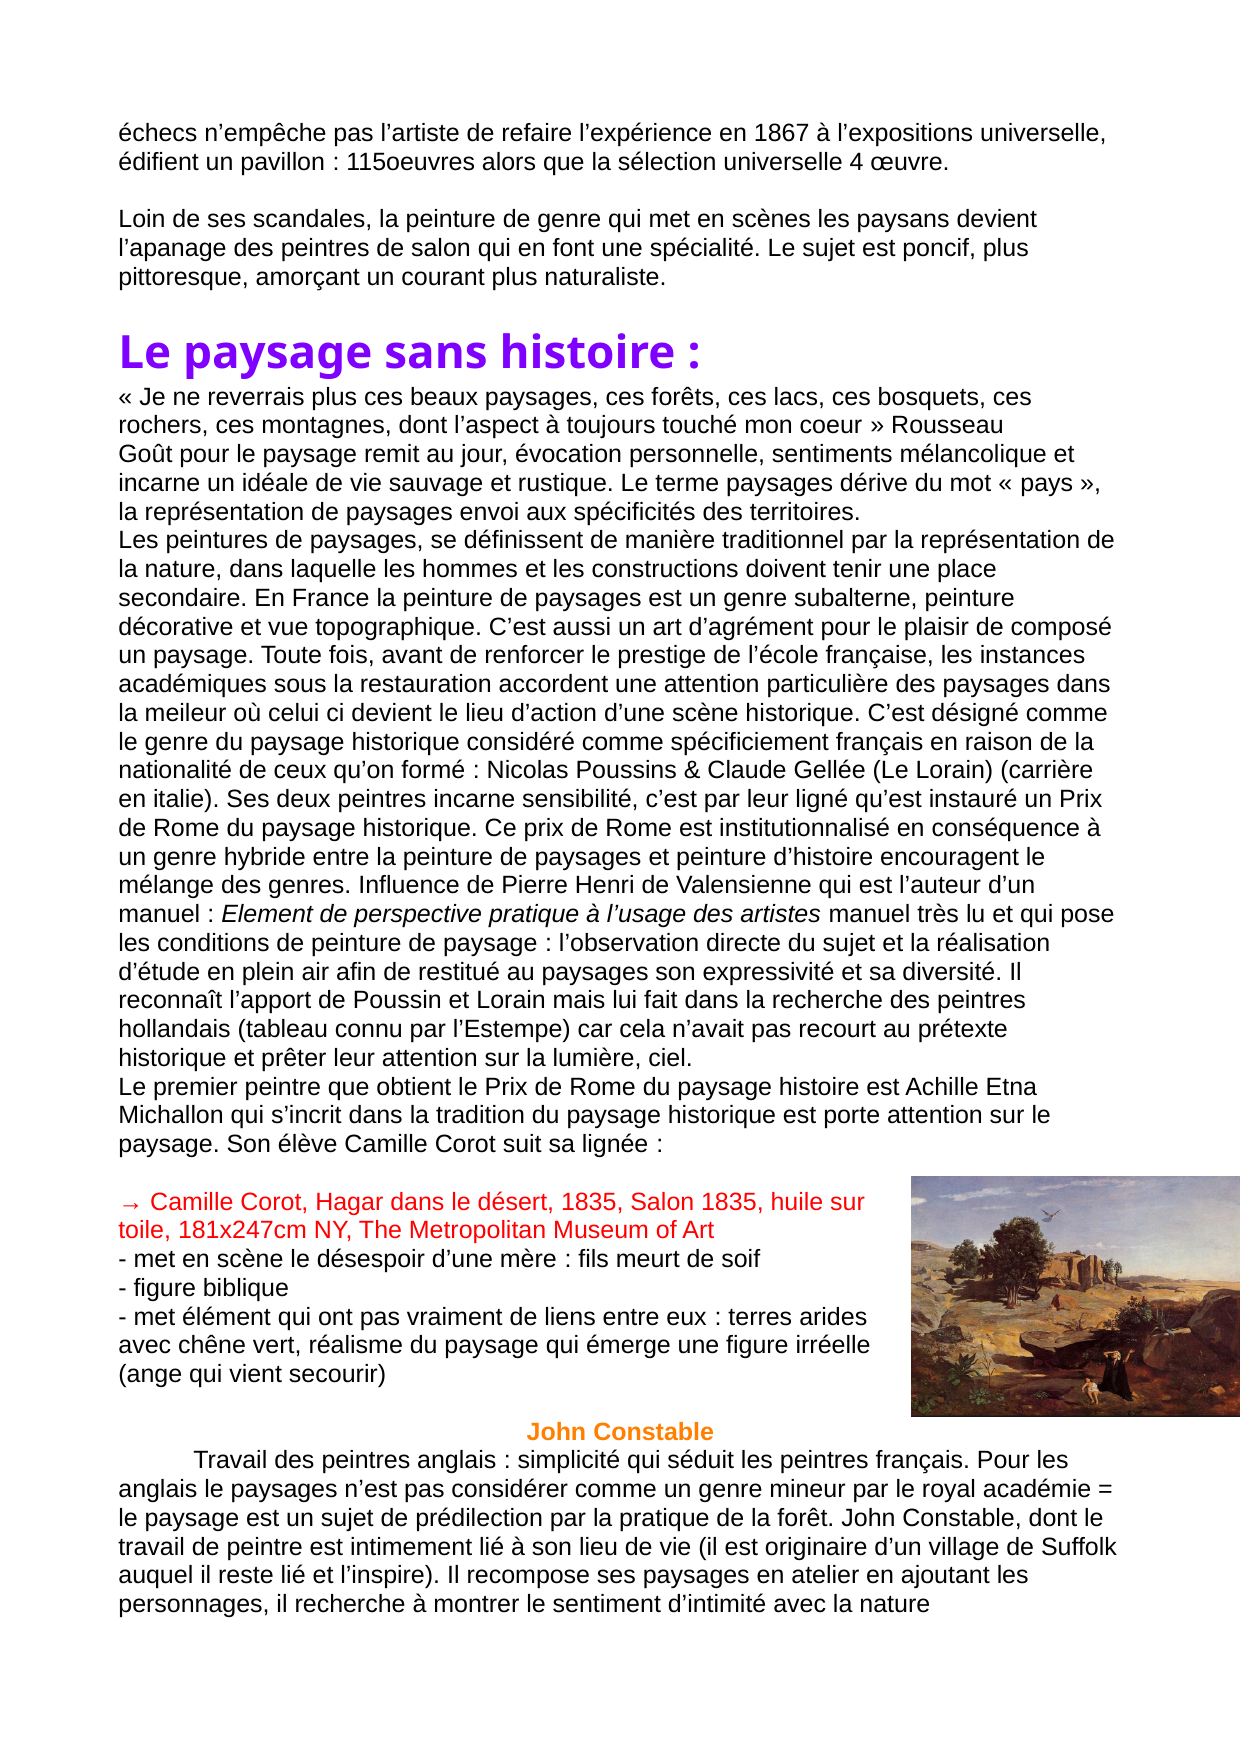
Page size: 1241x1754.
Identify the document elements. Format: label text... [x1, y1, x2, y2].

picture [911, 1176, 1240, 1417]
text Travail des peintres anglais : simplicité qui séduit les peintres français. Pour les anglais le paysages n’est pas considérer comme un genre mineur par le royal académie = le paysage est un sujet de prédilection par la pratique de la forêt. John Constable, dont le travail de peintre est intimement lié à son lieu de vie (il est originaire d’un village de Suffolk auquel il reste lié et l’inspire). Il recompose ses paysages en atelier en ajoutant les personnages, il recherche à montrer le sentiment d’intimité avec la nature [118, 1446, 1122, 1618]
text Les peintures de paysages, se définissent de manière traditionnel par la représentation de la nature, dans laquelle les hommes et les constructions doivent tenir une place secondaire. En France la peinture de paysages est un genre subalterne, peinture décorative et vue topographique. C’est aussi un art d’agrément pour le plaisir de composé un paysage. Toute fois, avant de renforcer le prestige de l’école française, les instances académiques sous la restauration accordent une attention particulière des paysages dans la meileur où celui ci devient le lieu d’action d’une scène historique. C’est désigné comme le genre du paysage historique considéré comme spécificiement français en raison de la nationalité de ceux qu’on formé : Nicolas Poussins & Claude Gellée (Le Lorain) (carrière en italie). Ses deux peintres incarne sensibilité, c’est par leur ligné qu’est instauré un Prix de Rome du paysage historique. Ce prix de Rome est institutionnalisé en conséquence à un genre hybride entre la peinture de paysages et peinture d’histoire encouragent le mélange des genres. Influence de Pierre Henri de Valensienne qui est l’auteur d’un manuel : Element de perspective pratique à l’usage des artistes manuel très lu et qui pose les conditions de peinture de paysage : l’observation directe du sujet et la réalisation d’étude en plein air afin de restitué au paysages son expressivité et sa diversité. Il reconnaît l’apport de Poussin et Lorain mais lui fait dans la recherche des peintres hollandais (tableau connu par l’Estempe) car cela n’avait pas recourt au prétexte historique et prêter leur attention sur la lumière, ciel. [118, 526, 1122, 1072]
text - met en scène le désespoir d’une mère : fils meurt de soif [118, 1244, 911, 1273]
text John Constable [118, 1417, 1122, 1446]
text échecs n’empêche pas l’artiste de refaire l’expérience en 1867 à l’expositions universelle, édifient un pavillon : 115oeuvres alors que la sélection universelle 4 œuvre. [118, 118, 1122, 176]
text Goût pour le paysage remit au jour, évocation personnelle, sentiments mélancolique et incarne un idéale de vie sauvage et rustique. Le terme paysages dérive du mot « pays », la représentation de paysages envoi aux spécificités des territoires. [118, 439, 1122, 526]
text Loin de ses scandales, la peinture de genre qui met en scènes les paysans devient l’apanage des peintres de salon qui en font une spécialité. Le sujet est poncif, plus pittoresque, amorçant un courant plus naturaliste. [118, 204, 1122, 291]
text - met élément qui ont pas vraiment de liens entre eux : terres arides avec chêne vert, réalisme du paysage qui émerge une figure irréelle (ange qui vient secourir) [118, 1302, 911, 1388]
text Le premier peintre que obtient le Prix de Rome du paysage histoire est Achille Etna Michallon qui s’incrit dans la tradition du paysage historique est porte attention sur le paysage. Son élève Camille Corot suit sa lignée : [118, 1072, 1122, 1158]
text Le paysage sans histoire : [118, 319, 1122, 382]
text - figure biblique [118, 1273, 911, 1302]
text « Je ne reverrais plus ces beaux paysages, ces forêts, ces lacs, ces bosquets, ces rochers, ces montagnes, dont l’aspect à toujours touché mon coeur » Rousseau [118, 382, 1122, 439]
text → Camille Corot, Hagar dans le désert, 1835, Salon 1835, huile sur toile, 181x247cm NY, The Metropolitan Museum of Art [118, 1187, 911, 1244]
